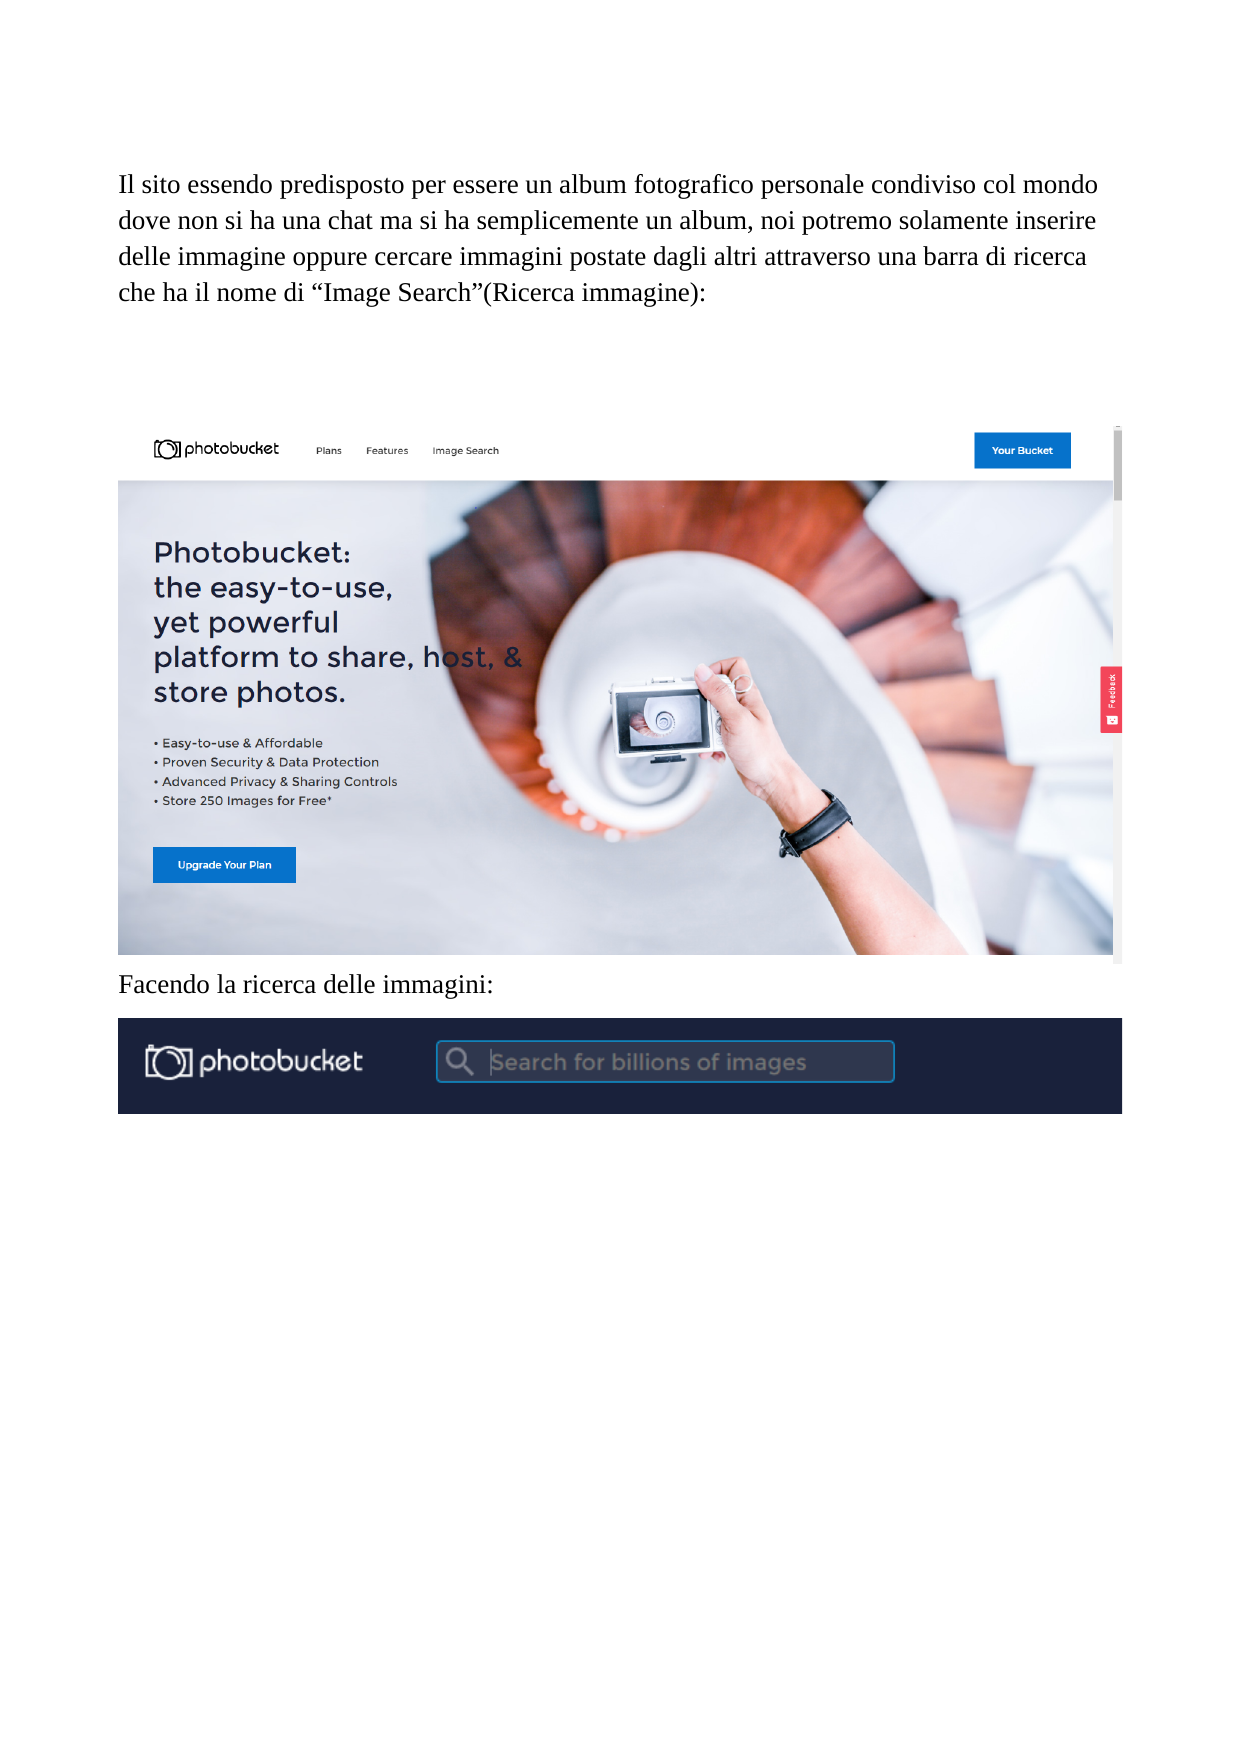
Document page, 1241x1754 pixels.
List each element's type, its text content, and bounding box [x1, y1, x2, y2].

picture [118, 426, 1123, 964]
text Facendo la ricerca delle immagini: [118, 964, 1122, 1000]
picture [118, 1018, 1123, 1114]
text Il sito essendo predisposto per essere un album fotografico personale condiviso col mondo dove non si ha una chat ma si ha semplicemente un album, noi potremo solamente inserire delle immagine oppure cercare immagini postate dagli altri attraverso una barra di ricerca che ha il nome di “Image Search”(Ricerca immagine): [118, 168, 1122, 307]
